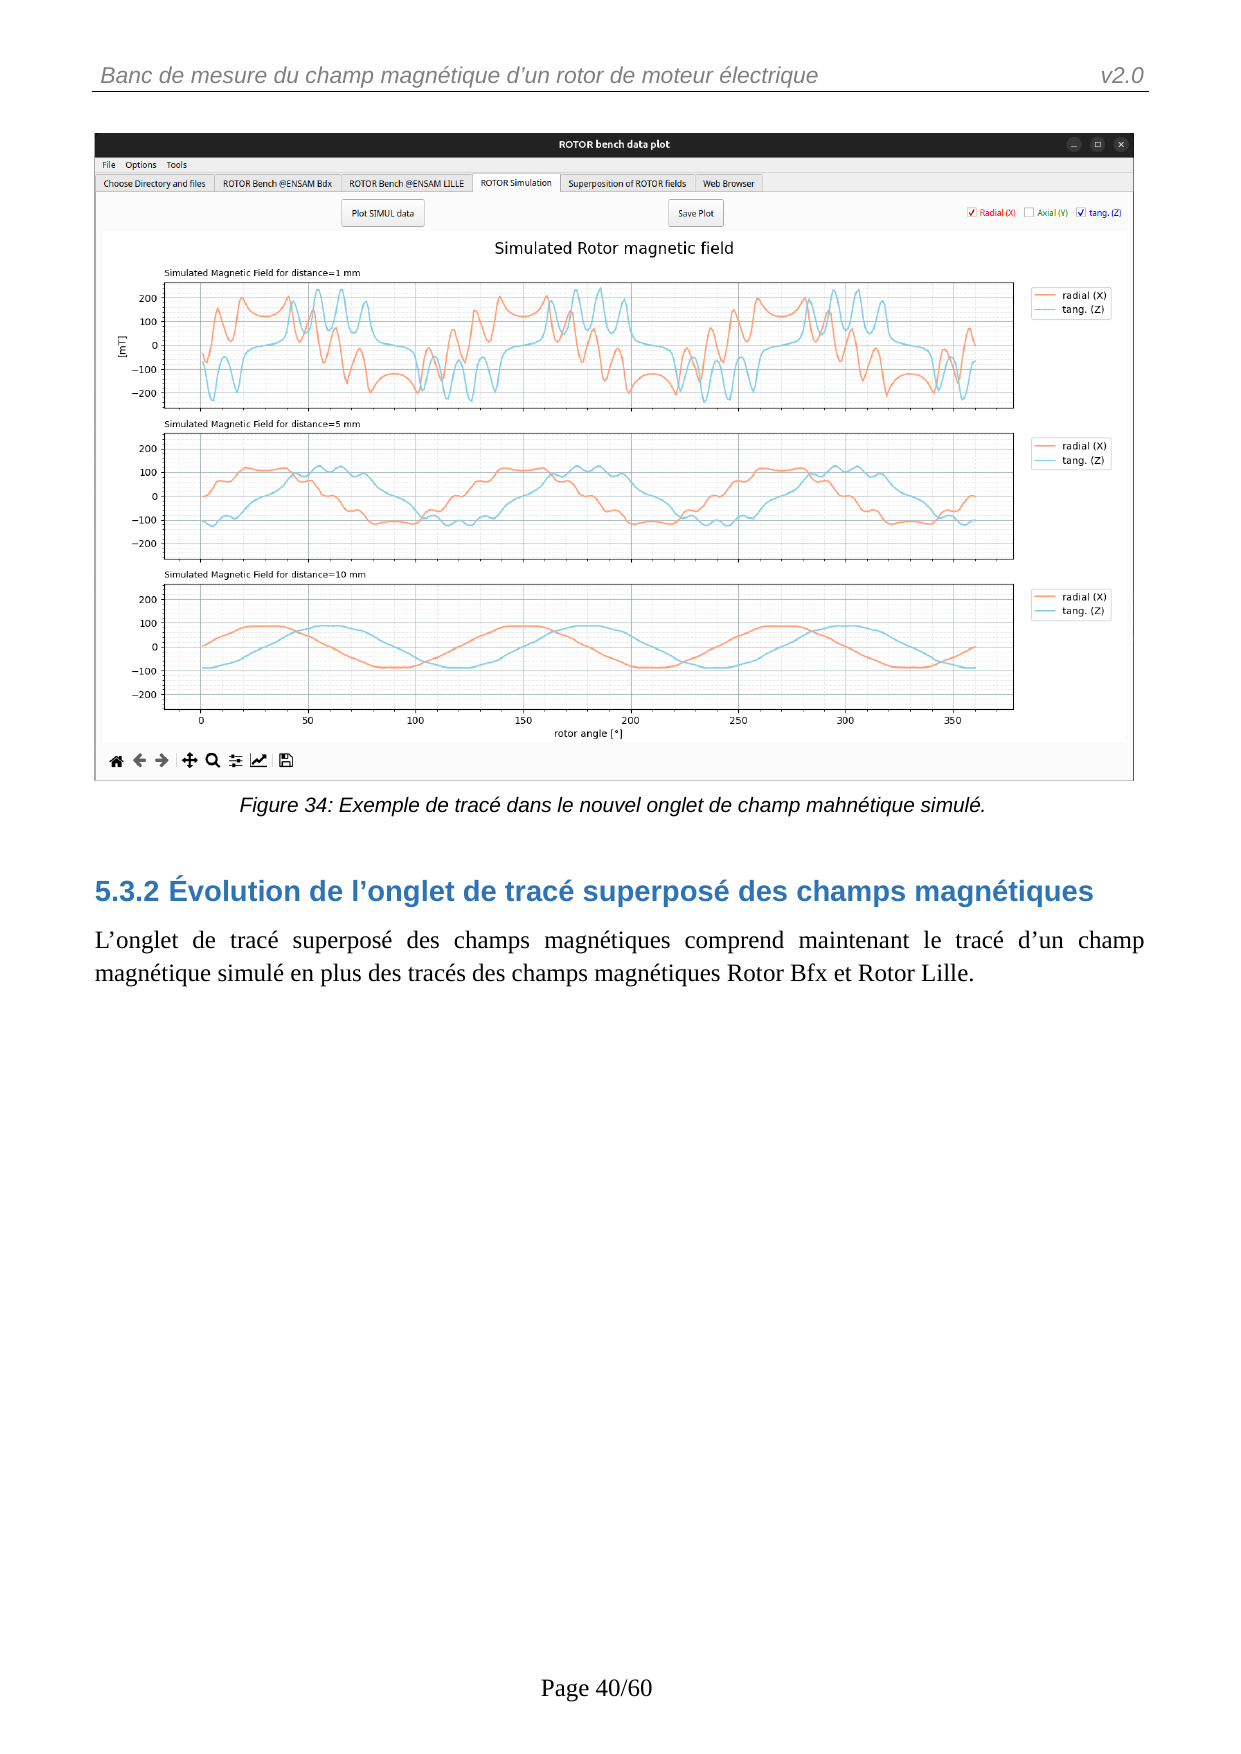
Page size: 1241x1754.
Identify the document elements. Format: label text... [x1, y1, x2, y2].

picture [94, 133, 1134, 781]
text L’onglet de tracé superposé des champs magnétiques comprend maintenant le tracé d’un champ magnétique simulé en plus des tracés des champs magnétiques Rotor Bfx et Rotor Lille. [94, 926, 1146, 987]
subtitle Évolution de l’onglet de tracé superposé des champs magnétiques [94, 874, 1146, 908]
text Figure 34: Exemple de tracé dans le nouvel onglet de champ mahnétique simulé. [94, 781, 1134, 817]
